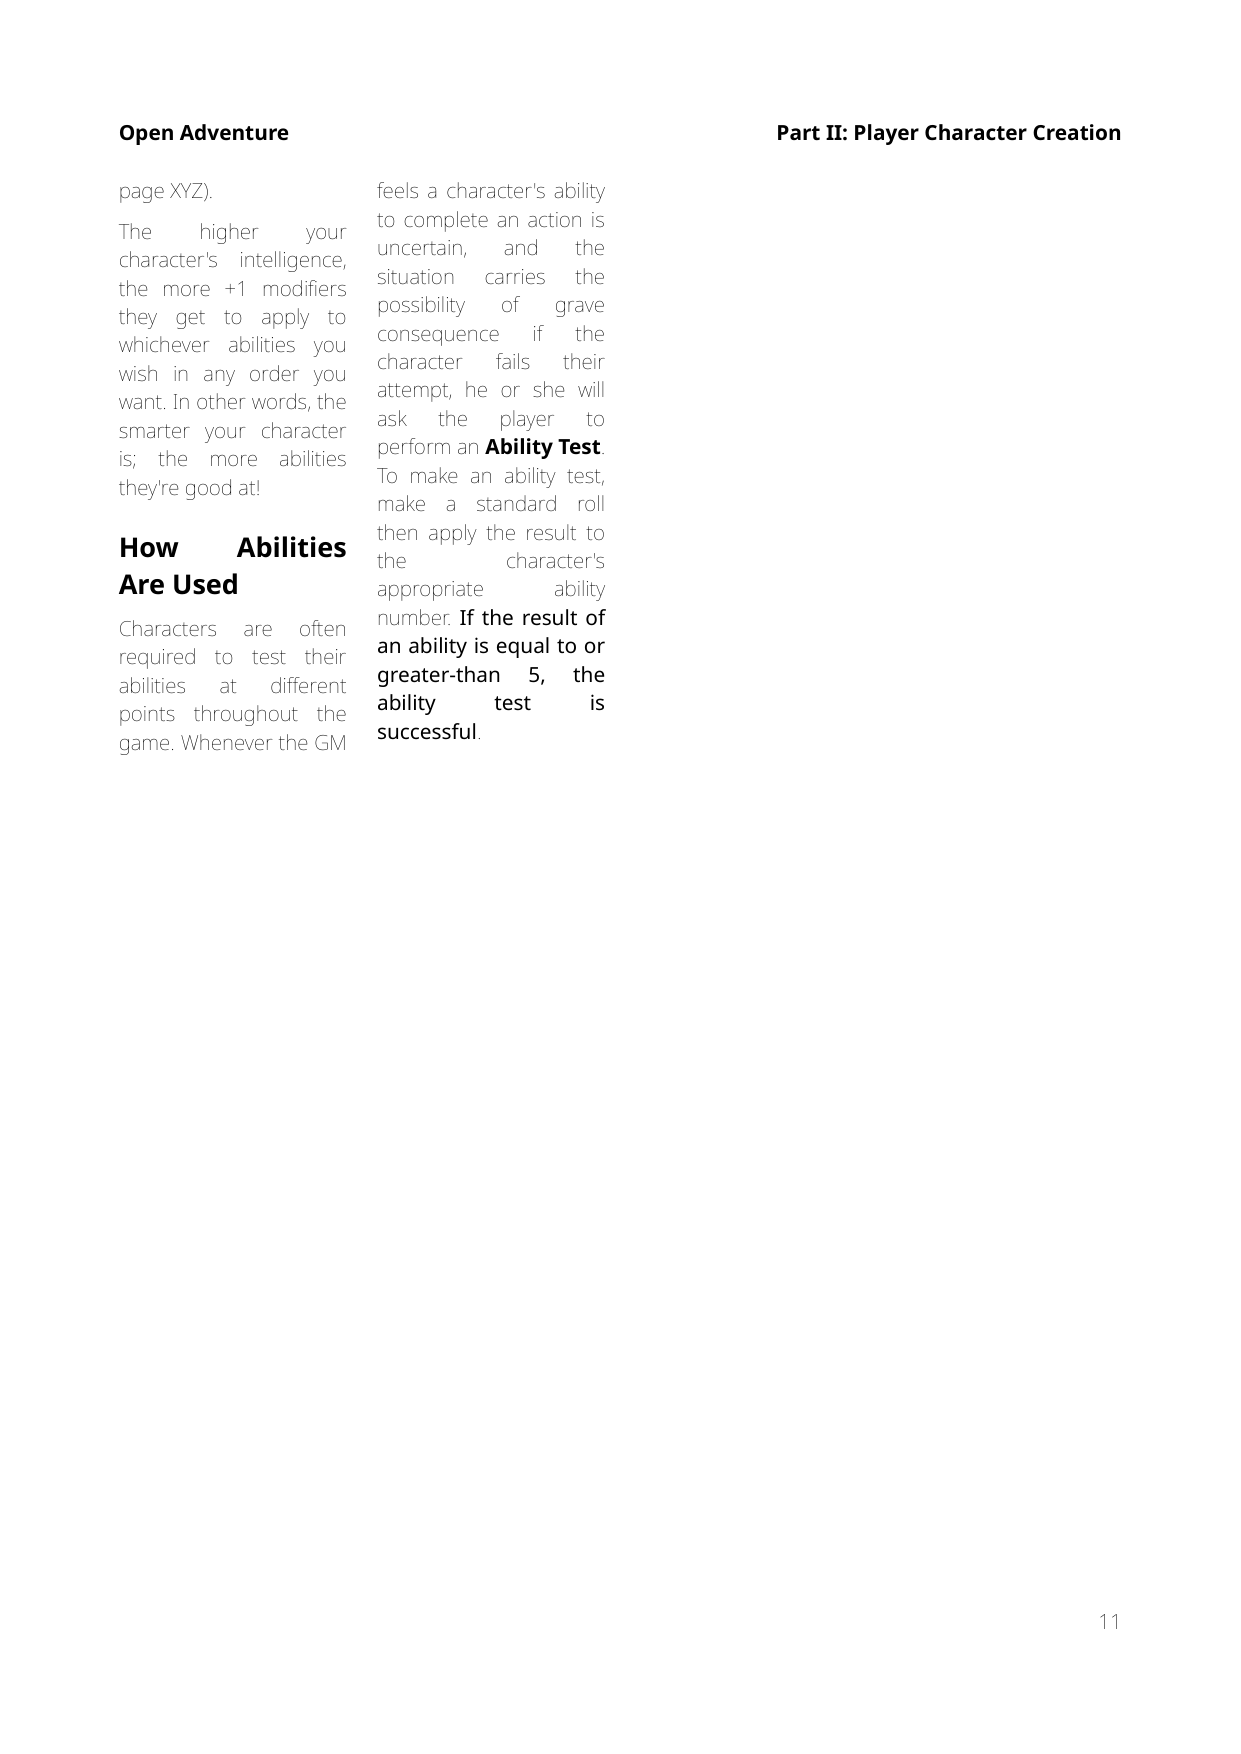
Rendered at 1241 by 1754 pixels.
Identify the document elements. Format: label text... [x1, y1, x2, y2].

text feels a character's ability to complete an action is uncertain, and the situation carries the possibility of grave consequence if the character fails their attempt, he or she will ask the player to perform an Ability Test. To make an ability test, make a standard roll then apply the result to the character's appropriate ability number. If the result of an ability is equal to or greater-than 5, the ability test is successful. [377, 176, 605, 745]
text How Abilities Are Used [118, 528, 347, 602]
text Characters are often required to test their abilities at different points throughout the game. Whenever the GM [118, 614, 347, 756]
text The higher your character's intelligence, the more +1 modifiers they get to apply to whichever abilities you wish in any order you want. In other words, the smarter your character is; the more abilities they're good at! [118, 217, 347, 501]
text page XYZ). [118, 176, 347, 205]
